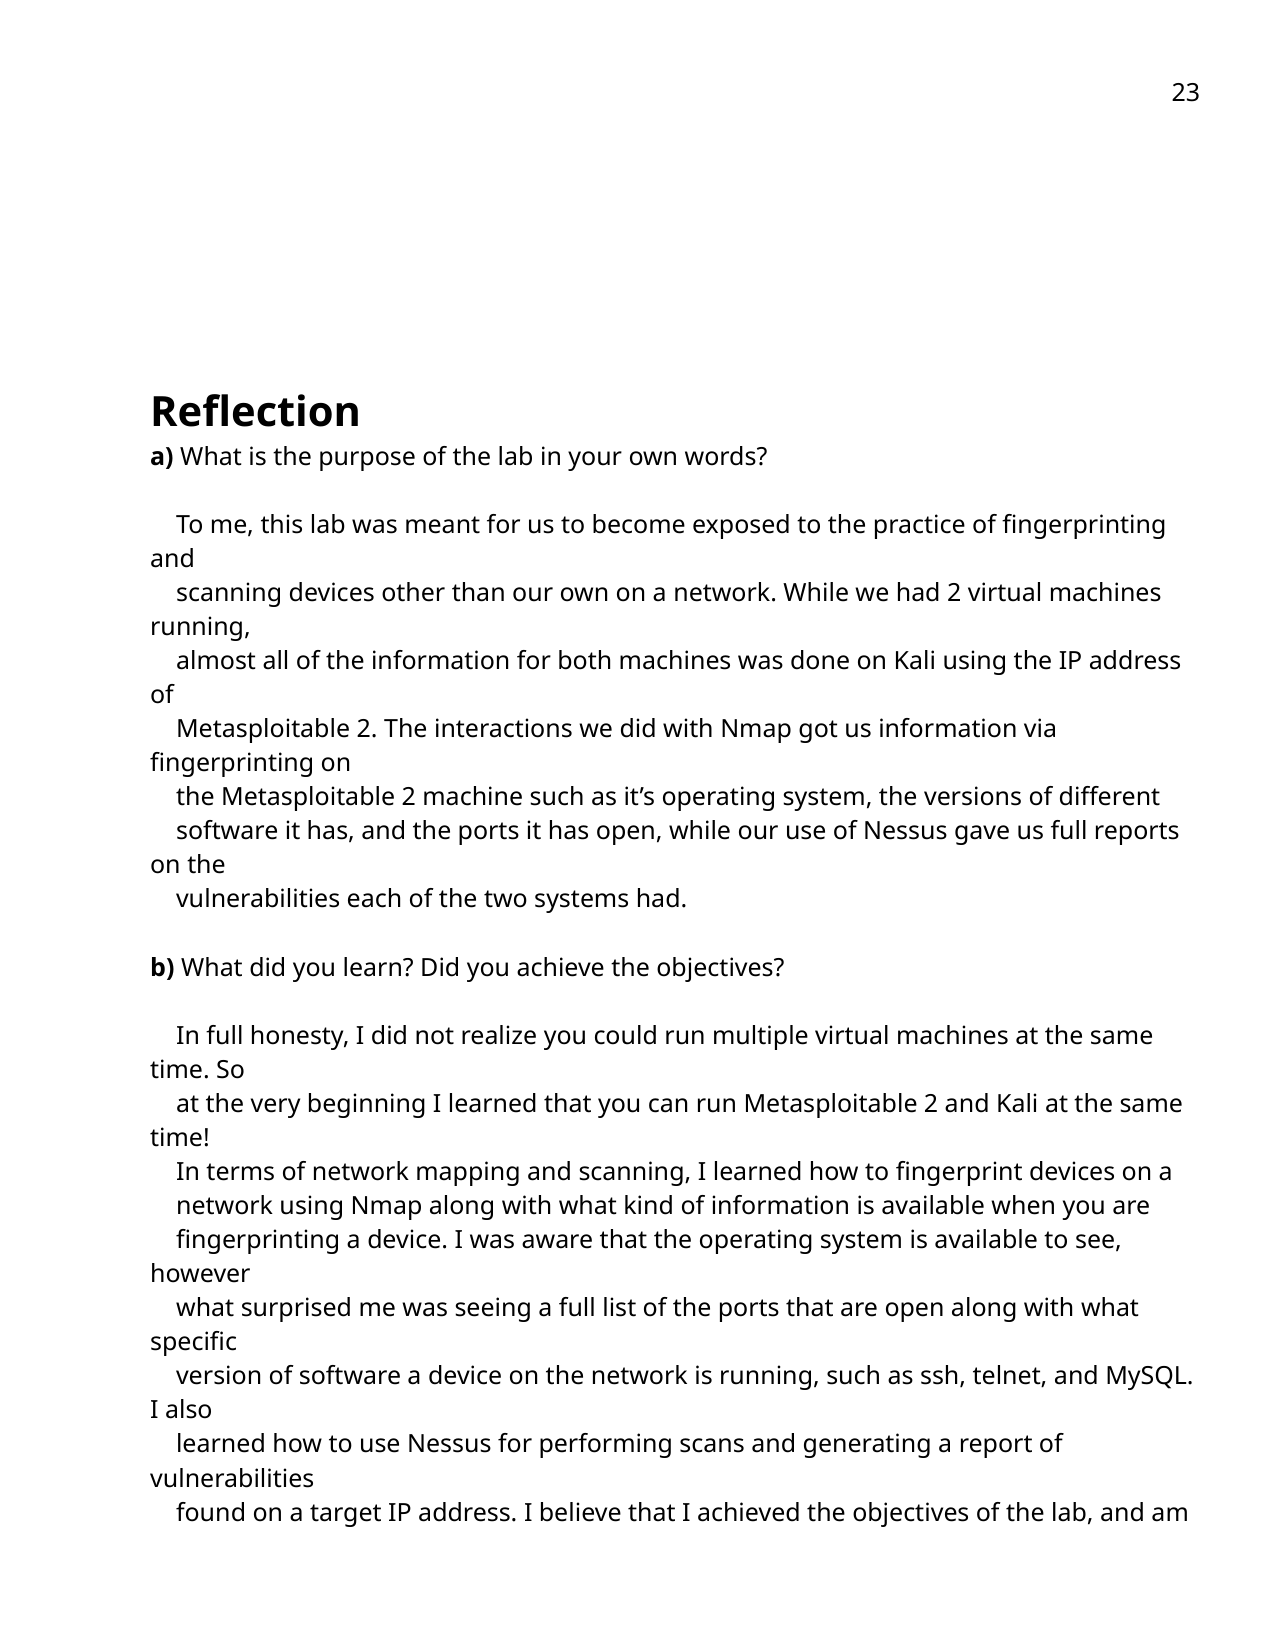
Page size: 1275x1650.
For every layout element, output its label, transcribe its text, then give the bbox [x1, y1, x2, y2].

text Reflection [150, 382, 1200, 438]
text a) What is the purpose of the lab in your own words? [150, 438, 1200, 472]
text network using Nmap along with what kind of information is available when you are [150, 1188, 1200, 1222]
text learned how to use Nessus for performing scans and generating a report of vulnerabilities [150, 1426, 1200, 1494]
text scanning devices other than our own on a network. While we had 2 virtual machines running, [150, 574, 1200, 643]
text found on a target IP address. I believe that I achieved the objectives of the lab, and am [150, 1494, 1200, 1528]
text b) What did you learn? Did you achieve the objectives? [150, 949, 1200, 983]
text the Metasploitable 2 machine such as it’s operating system, the versions of different [150, 779, 1200, 813]
text vulnerabilities each of the two systems had. [150, 881, 1200, 915]
text what surprised me was seeing a full list of the ports that are open along with what specific [150, 1290, 1200, 1358]
text at the very beginning I learned that you can run Metasploitable 2 and Kali at the same time! [150, 1086, 1200, 1154]
text To me, this lab was meant for us to become exposed to the practice of fingerprinting and [150, 506, 1200, 574]
text fingerprinting a device. I was aware that the operating system is available to see, however [150, 1222, 1200, 1290]
text In terms of network mapping and scanning, I learned how to fingerprint devices on a [150, 1154, 1200, 1188]
text version of software a device on the network is running, such as ssh, telnet, and MySQL. I also [150, 1358, 1200, 1426]
text software it has, and the ports it has open, while our use of Nessus gave us full reports on the [150, 813, 1200, 881]
text In full honesty, I did not realize you could run multiple virtual machines at the same time. So [150, 1017, 1200, 1086]
text almost all of the information for both machines was done on Kali using the IP address of [150, 643, 1200, 711]
text Metasploitable 2. The interactions we did with Nmap got us information via fingerprinting on [150, 711, 1200, 779]
